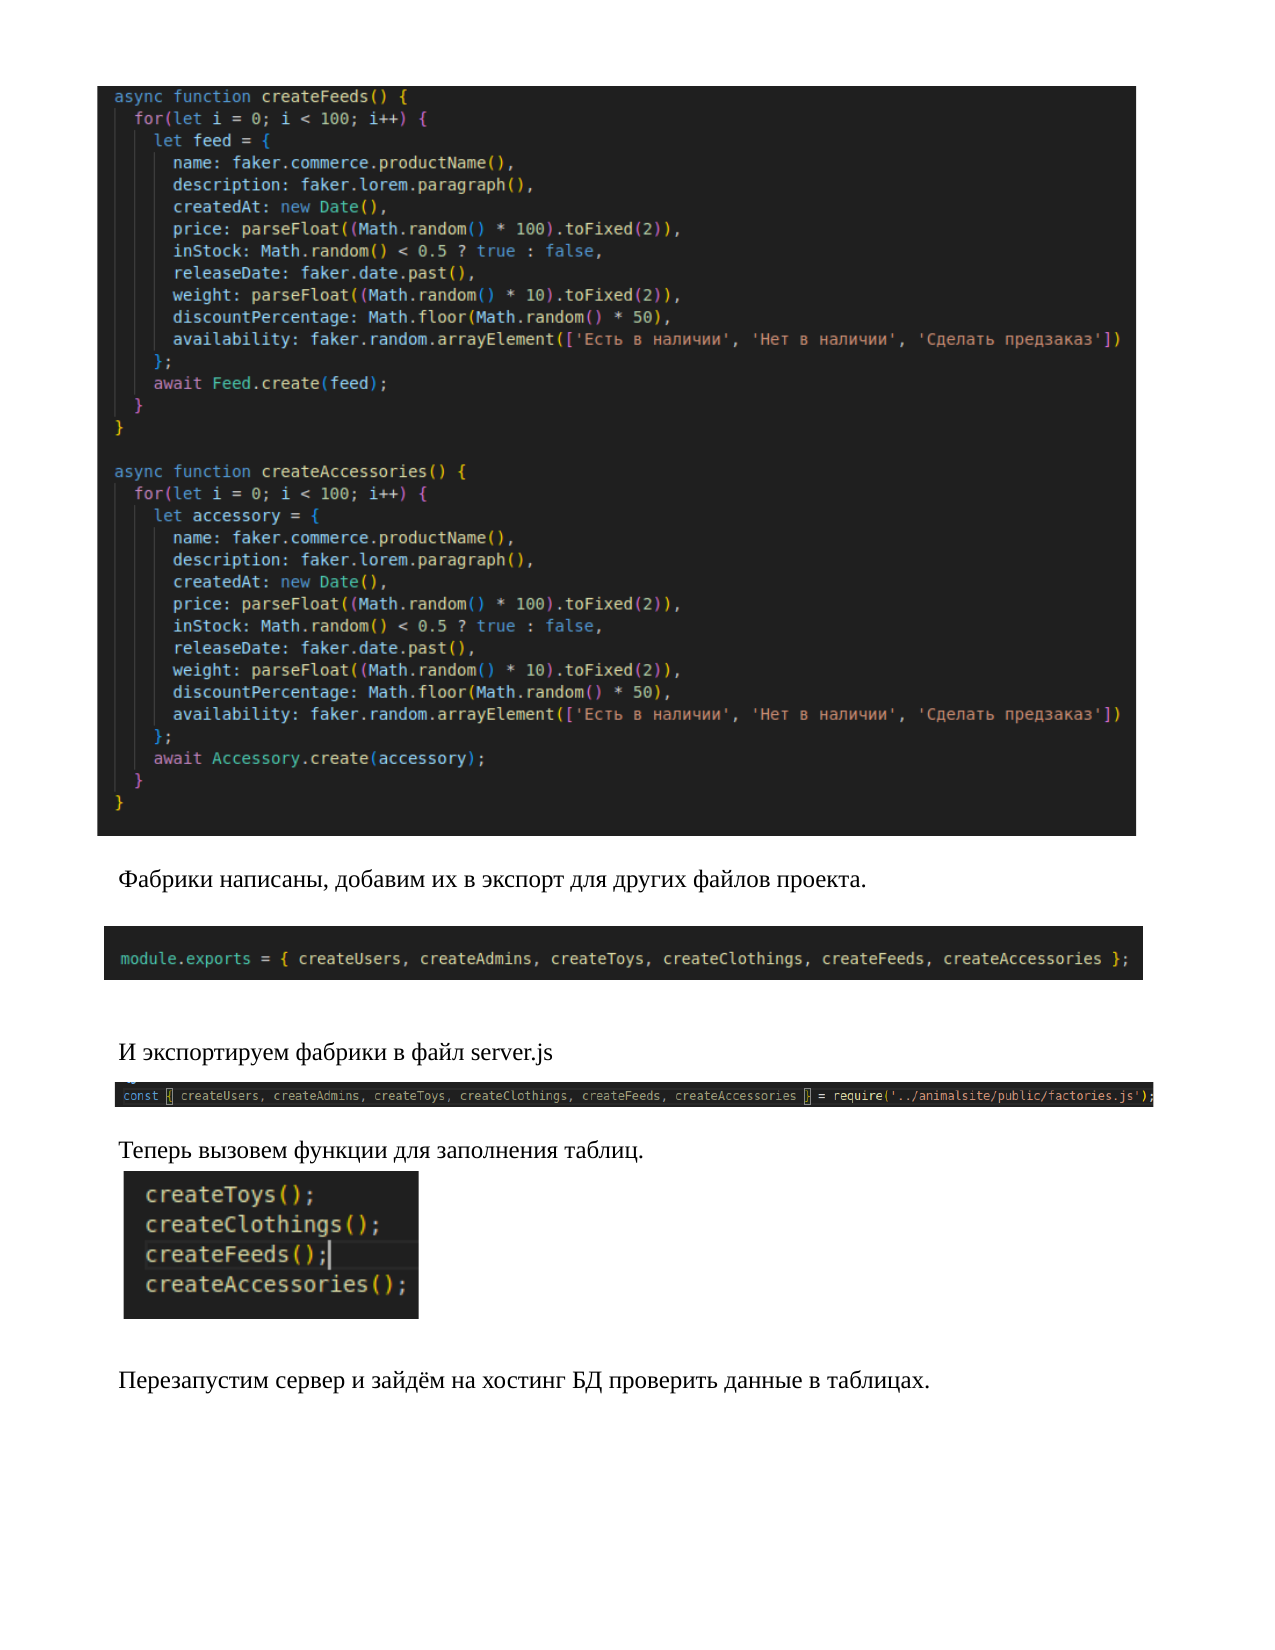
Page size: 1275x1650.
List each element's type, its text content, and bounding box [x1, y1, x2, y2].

text Теперь вызовем функции для заполнения таблиц. [118, 1135, 1157, 1164]
text Перезапустим сервер и зайдём на хостинг БД проверить данные в таблицах. [118, 1365, 1157, 1394]
text И экспортируем фабрики в файл server.js [118, 1037, 1157, 1066]
picture [114, 1082, 1154, 1107]
picture [123, 1171, 419, 1319]
picture [104, 926, 1143, 980]
text Фабрики написаны, добавим их в экспорт для других файлов проекта. [118, 864, 1157, 893]
picture [97, 86, 1137, 836]
